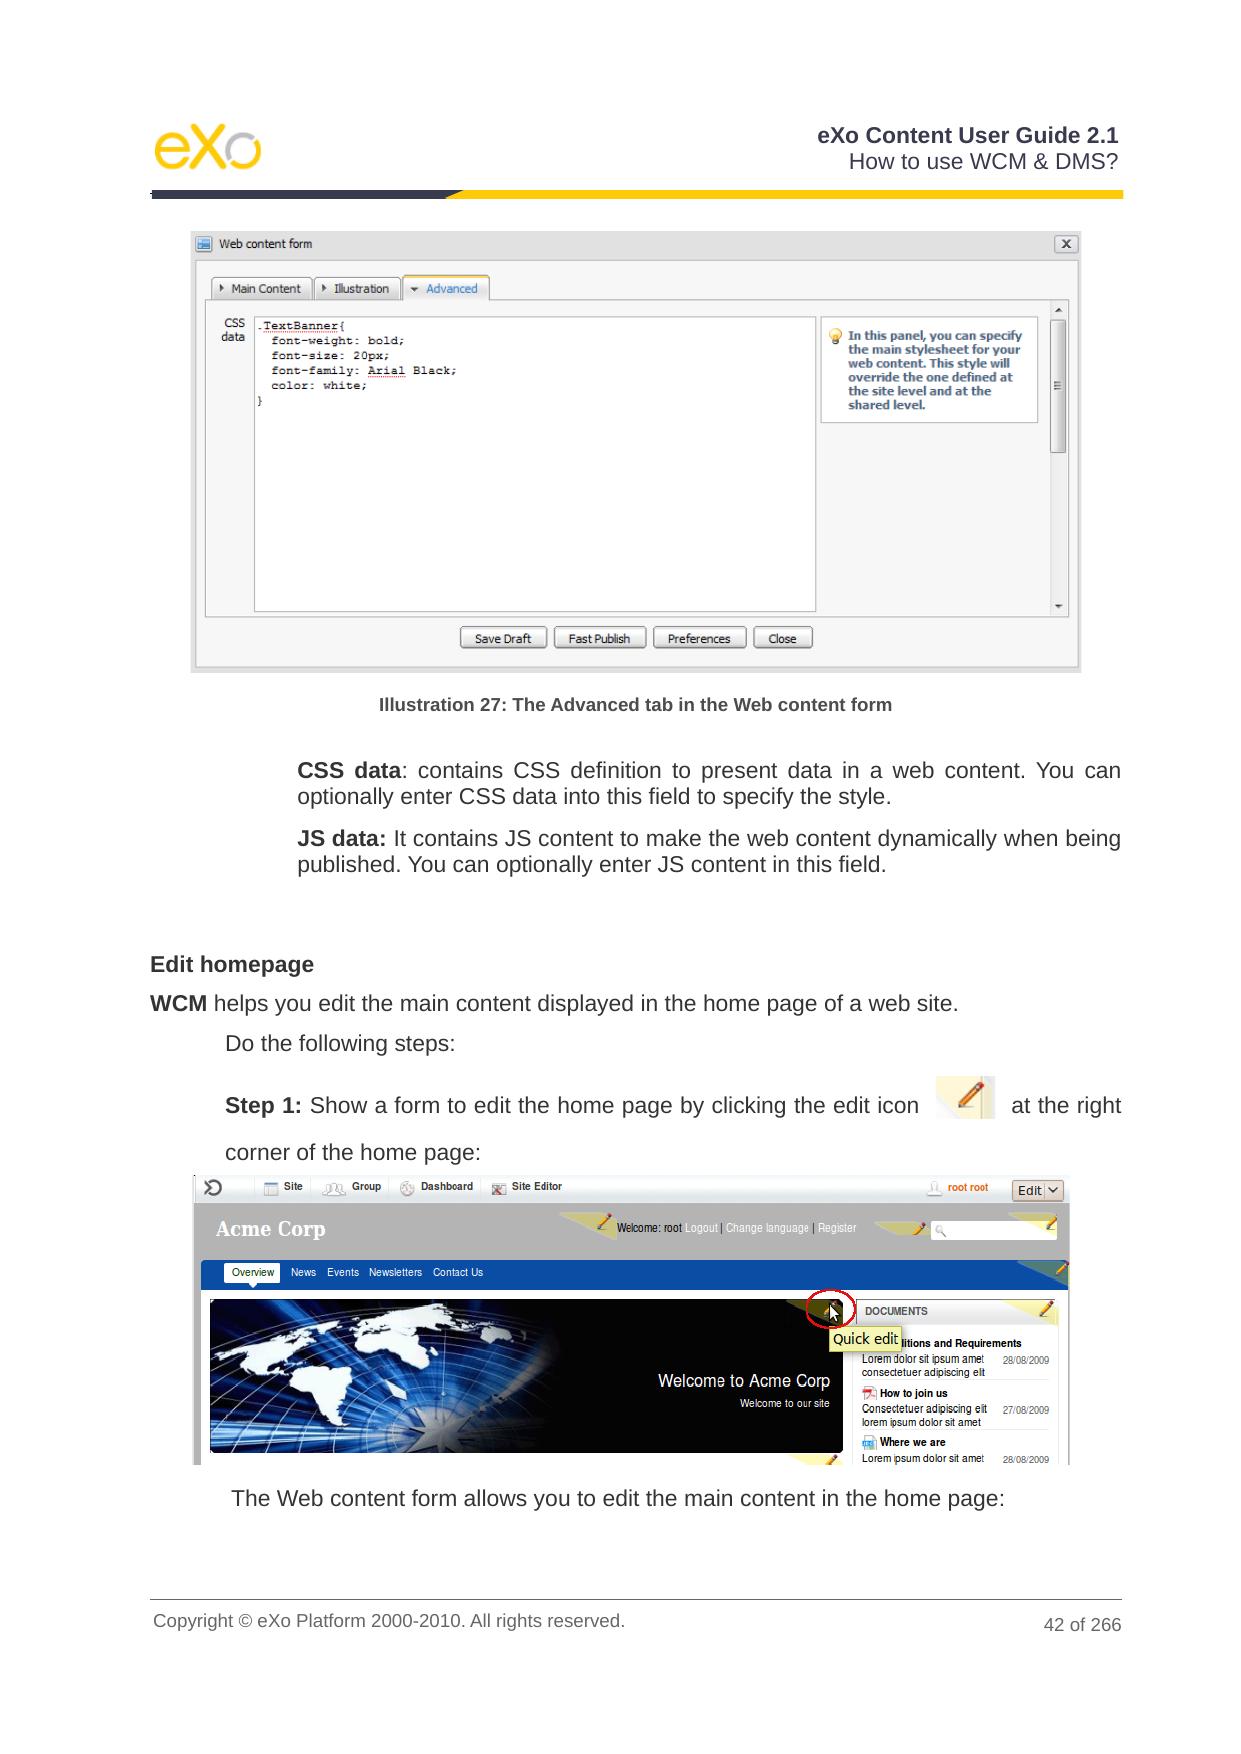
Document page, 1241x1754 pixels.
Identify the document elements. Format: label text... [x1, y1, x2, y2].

picture [192, 1175, 1070, 1465]
picture [190, 231, 1082, 673]
list CSS data: contains CSS definition to present data in a web content. You can optionally enter CSS data into this field to specify the style. [259, 757, 1122, 810]
picture [155, 123, 262, 170]
list Do the following steps: [187, 1029, 1122, 1056]
list Step 1: Show a form to edit the home page by clicking the edit icon at the right corner of the home page: [187, 1069, 1122, 1166]
picture [935, 1076, 997, 1119]
subtitle Edit homepage [150, 951, 1122, 978]
picture [151, 190, 1124, 199]
list Illustration 27: The Advanced tab in the Web content form [190, 673, 1081, 716]
list JS data: It contains JS content to make the web content dynamically when being published. You can optionally enter JS content in this field. [259, 825, 1122, 877]
list The Web content form allows you to edit the main content in the home page: [187, 1179, 1122, 1512]
text WCM helps you edit the main content displayed in the home page of a web site. [150, 990, 1122, 1016]
